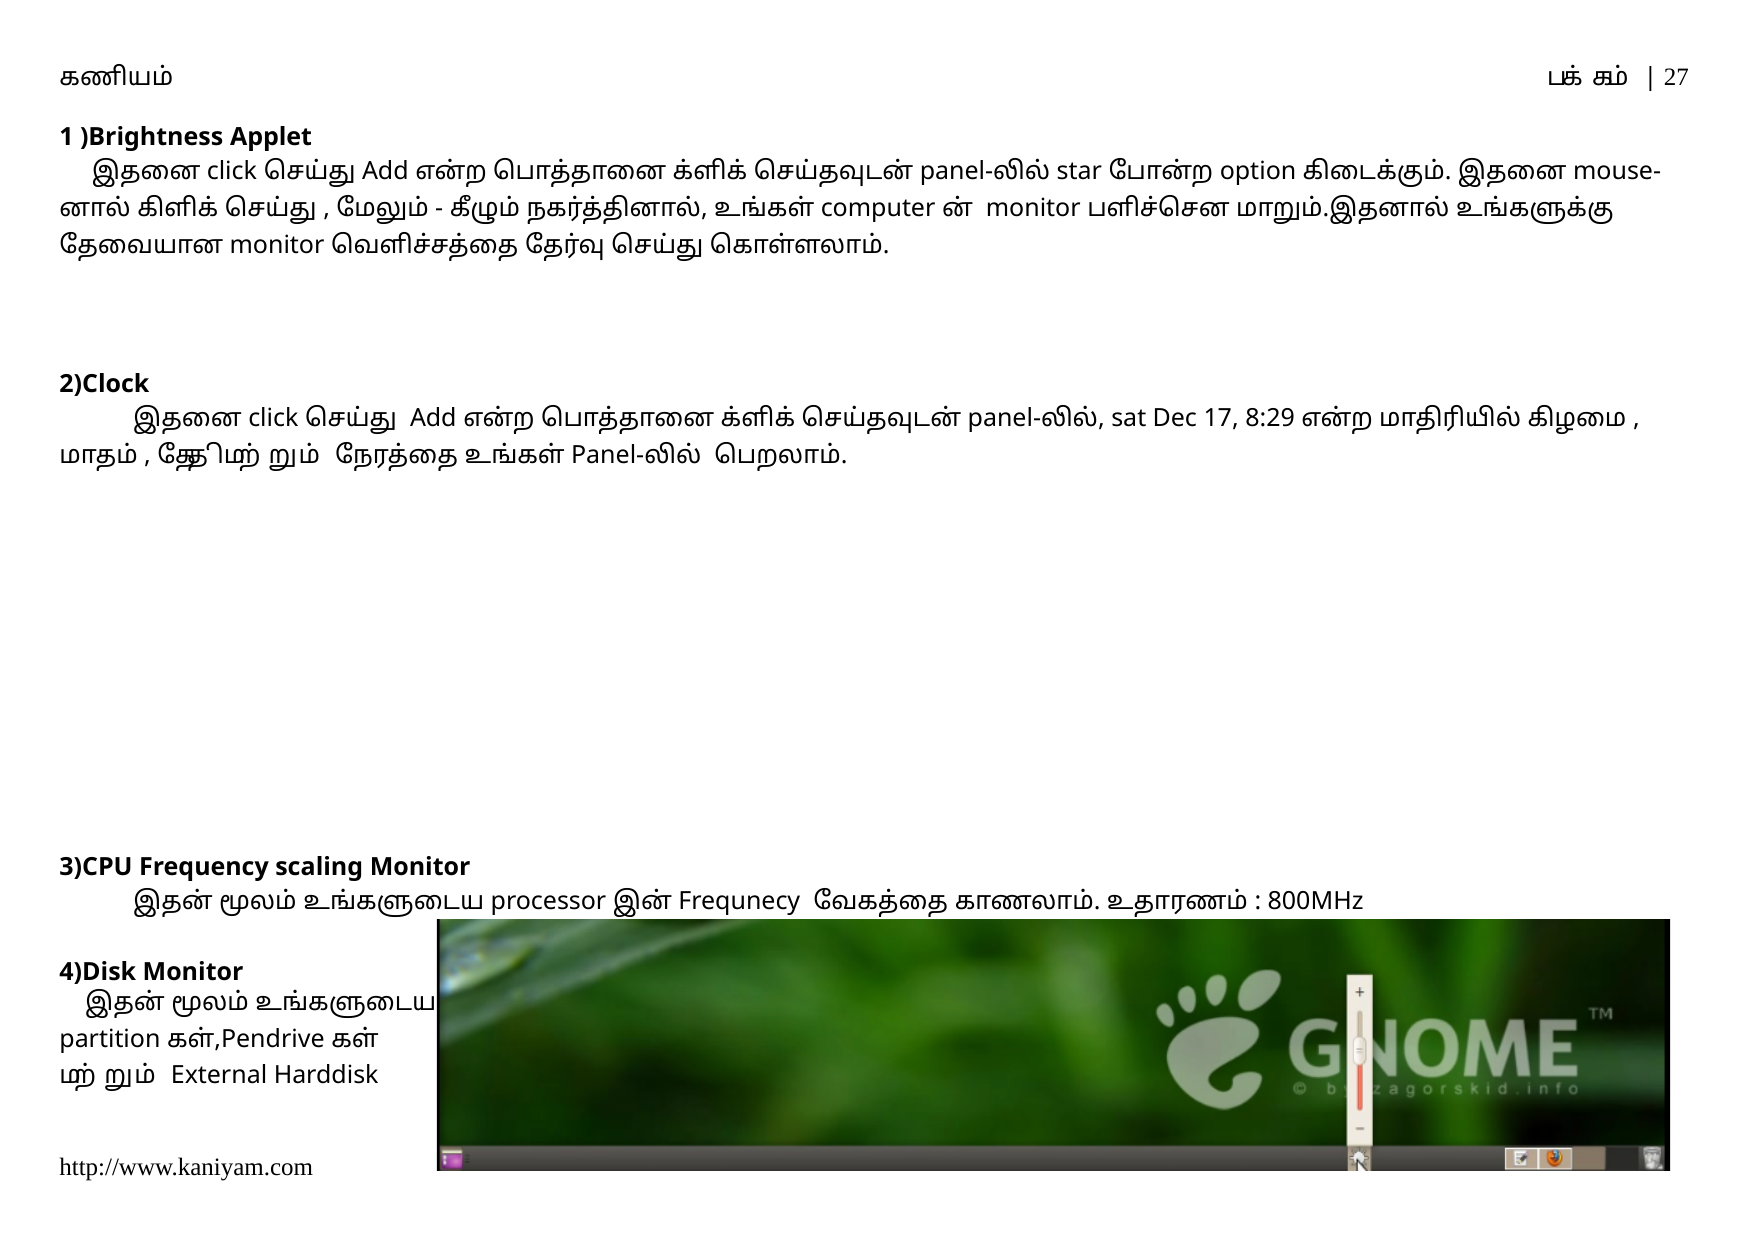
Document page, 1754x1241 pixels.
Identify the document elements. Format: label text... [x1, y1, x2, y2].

text இதனை click செய்து Add என்ற பொத்தானை க்ளிக் செய்தவுடன் panel-லில், sat Dec 17, 8:29 என்ற மாதிரியில் கிழமை , மாதம் , தேதி மற்றும் நேரத்தை உங்கள் Panel-லில் பெறலாம். [59, 400, 1695, 474]
text 2)Clock [59, 366, 1695, 400]
text இதன் மூலம் உங்களுடைய processor இன் Frequnecy வேகத்தை காணலாம். உதாரணம் : 800MHz [59, 882, 1695, 919]
text இதன் மூலம் உங்களுடைய partition கள்,Pendrive கள் மற்றும் External Harddisk [59, 988, 436, 1094]
text இதனை click செய்து Add என்ற பொத்தானை க்ளிக் செய்தவுடன் panel-லில் star போன்ற option கிடைக்கும். இதனை mouse-னால் கிளிக் செய்து , மேலும் - கீழும் நகர்த்தினால், உங்கள் computer ன் monitor பளிச்சென மாறும்.இதனால் உங்களுக்கு தேவையான monitor வெளிச்சத்தை தேர்வு செய்து கொள்ளலாம். [59, 153, 1695, 263]
text 4)Disk Monitor [59, 953, 436, 988]
text 1 )Brightness Applet [59, 118, 1695, 153]
picture [436, 919, 1671, 1171]
text 3)CPU Frequency scaling Monitor [59, 848, 1695, 882]
text [1671, 953, 1695, 988]
